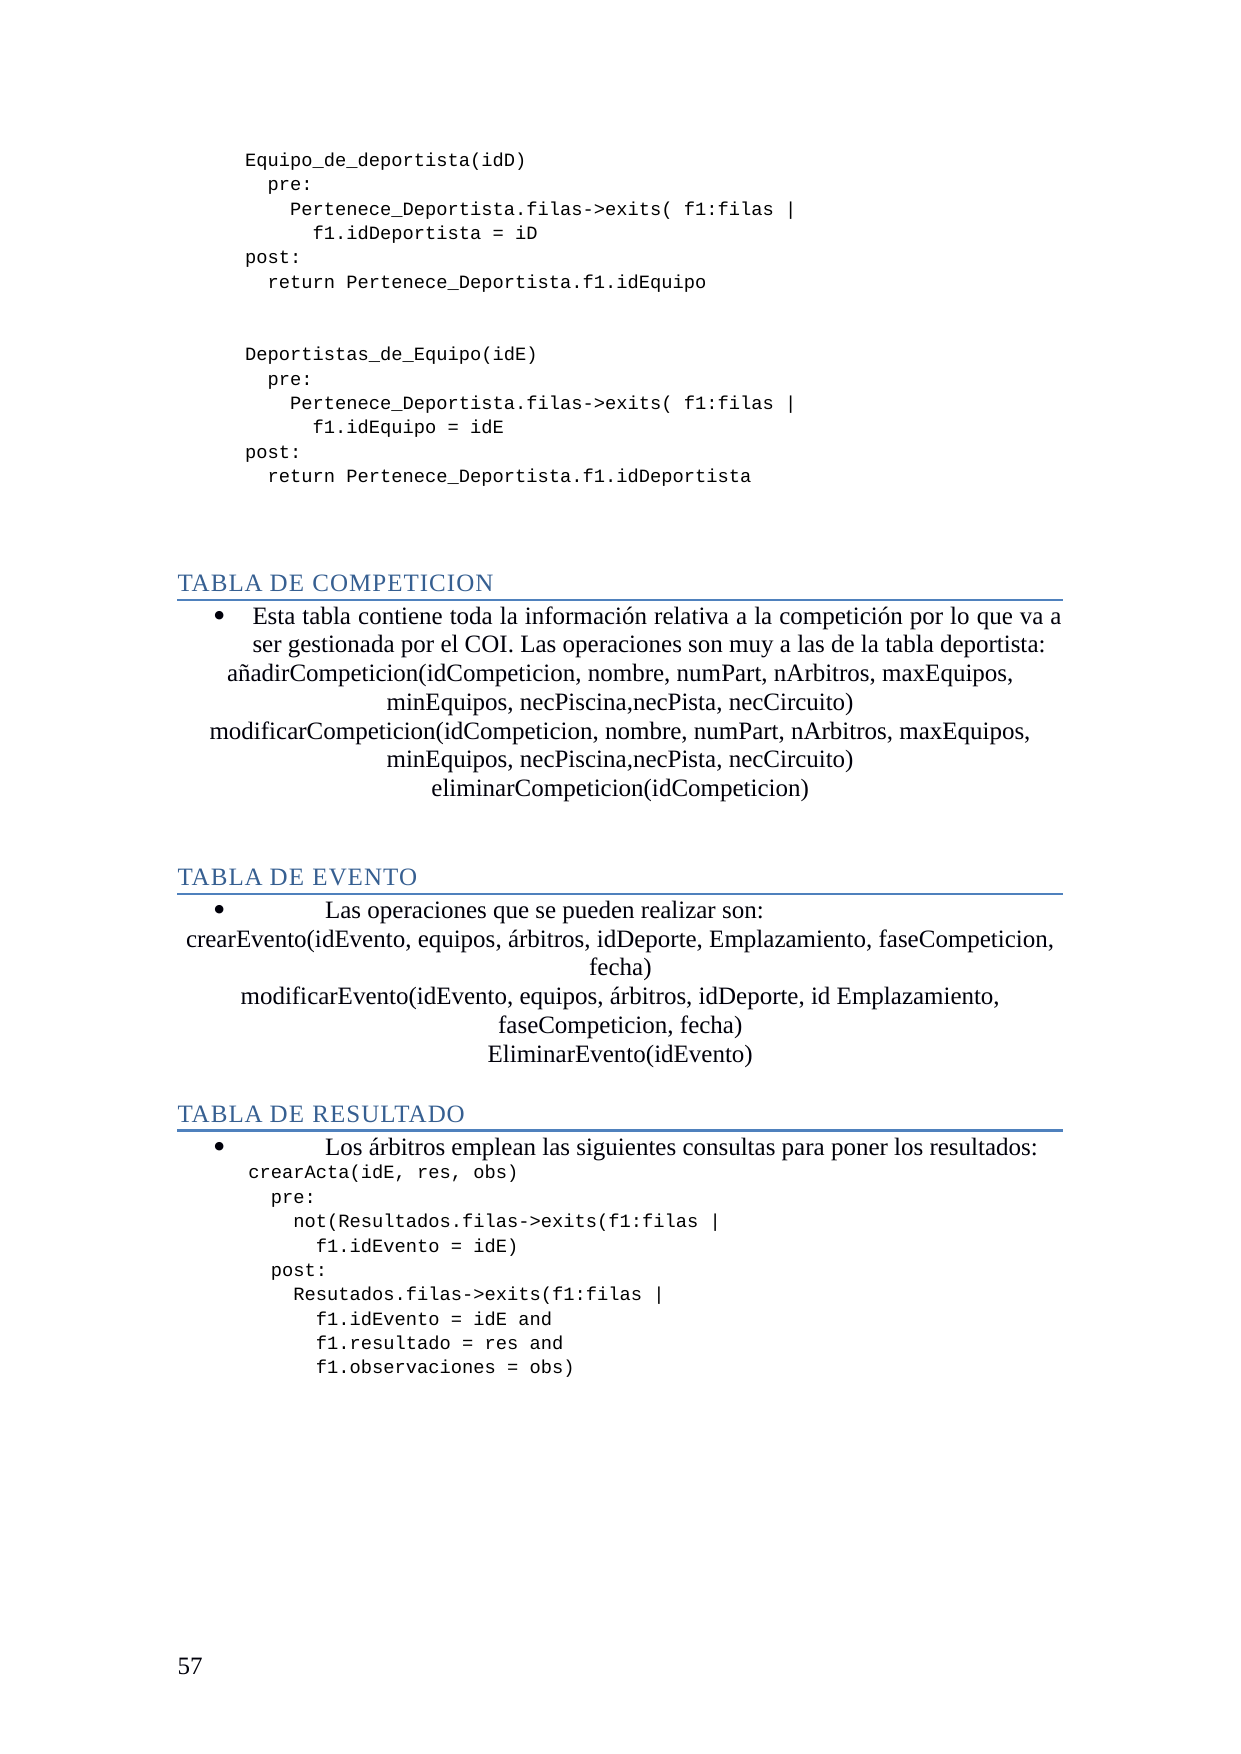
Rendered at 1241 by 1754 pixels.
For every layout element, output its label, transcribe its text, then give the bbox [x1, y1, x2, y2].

text modificarCompeticion(idCompeticion, nombre, numPart, nArbitros, maxEquipos, minEquipos, necPiscina,necPista, necCircuito) [177, 716, 1063, 773]
list Esta tabla contiene toda la información relativa a la competición por lo que va a ser gestionada por el COI. Las operaciones son muy a las de la tabla deportista: [215, 601, 1063, 658]
list Los árbitros emplean las siguientes consultas para poner los resultados: [215, 1132, 1063, 1160]
text crearEvento(idEvento, equipos, árbitros, idDeporte, Emplazamiento, faseCompeticion, fecha) [177, 924, 1063, 981]
subtitle TABLA DE EVENTO [177, 862, 1063, 893]
subtitle TABLA DE COMPETICION [177, 568, 1063, 599]
text eliminarCompeticion(idCompeticion) [177, 773, 1063, 802]
subtitle TABLA DE RESULTADO [177, 1099, 1063, 1129]
text EliminarEvento(idEvento) [177, 1039, 1063, 1067]
text modificarEvento(idEvento, equipos, árbitros, idDeporte, id Emplazamiento, faseCompeticion, fecha) [177, 981, 1063, 1039]
list Las operaciones que se pueden realizar son: [215, 895, 1063, 924]
text añadirCompeticion(idCompeticion, nombre, numPart, nArbitros, maxEquipos, minEquipos, necPiscina,necPista, necCircuito) [177, 658, 1063, 716]
